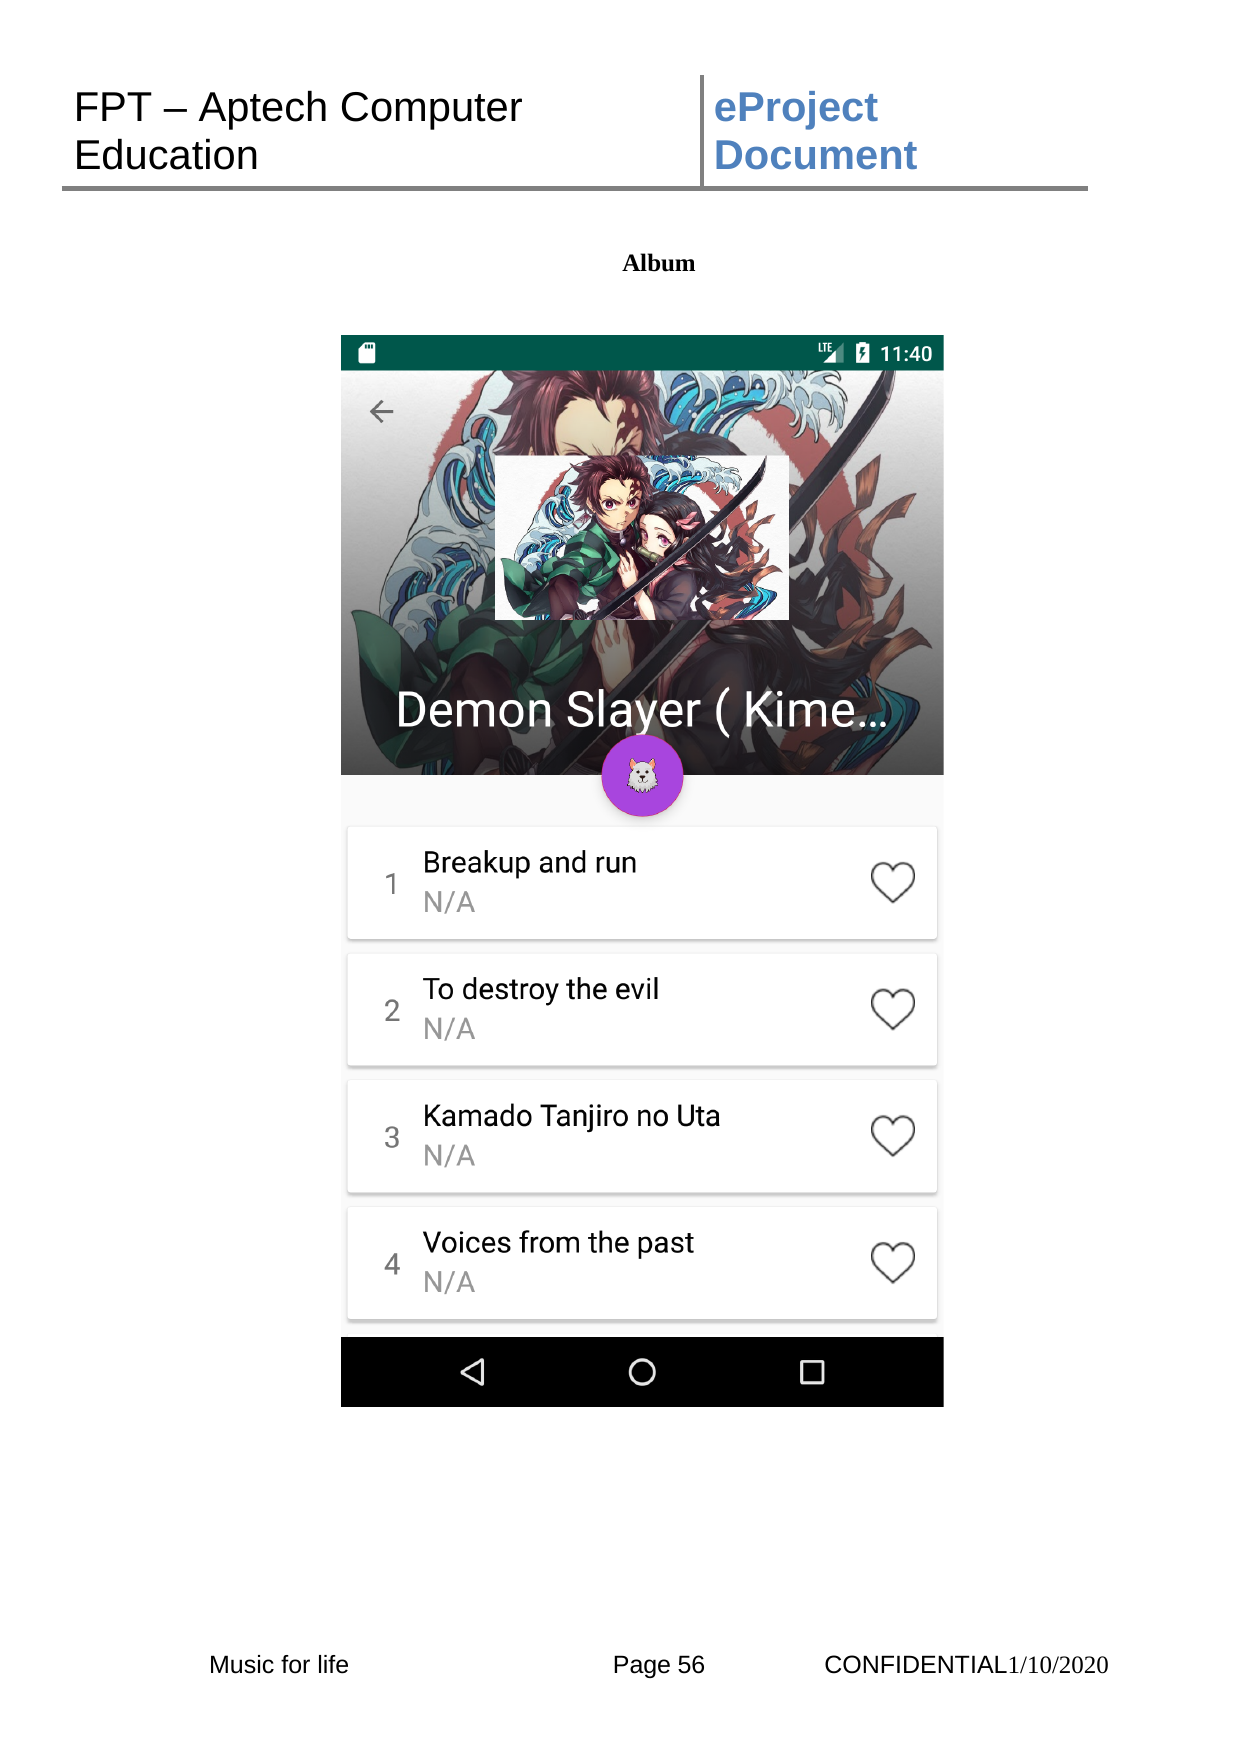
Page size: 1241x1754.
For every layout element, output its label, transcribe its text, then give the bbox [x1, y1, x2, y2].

text Album [146, 248, 1172, 277]
picture [341, 335, 944, 1407]
